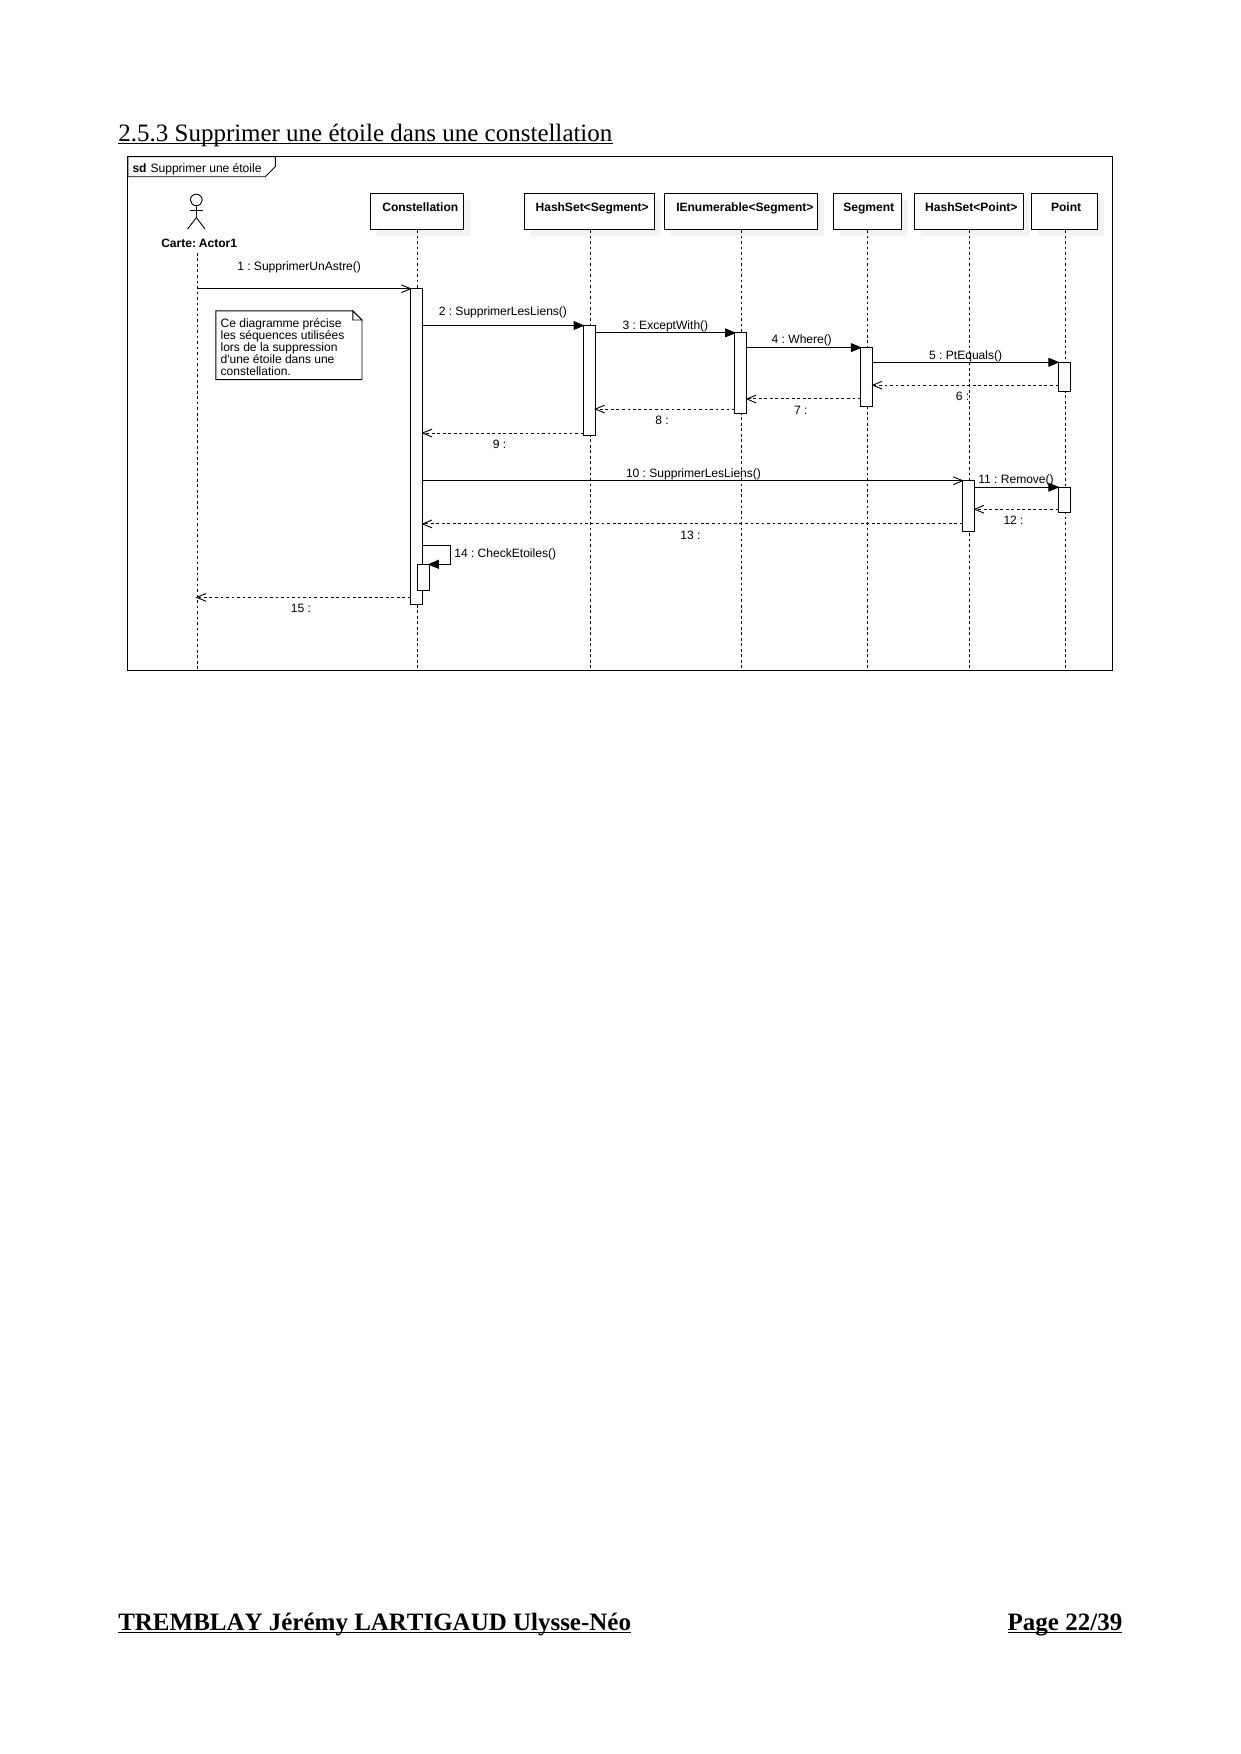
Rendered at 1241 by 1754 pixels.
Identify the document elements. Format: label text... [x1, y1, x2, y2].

text 2.5.3 Supprimer une étoile dans une constellation [118, 118, 1122, 147]
